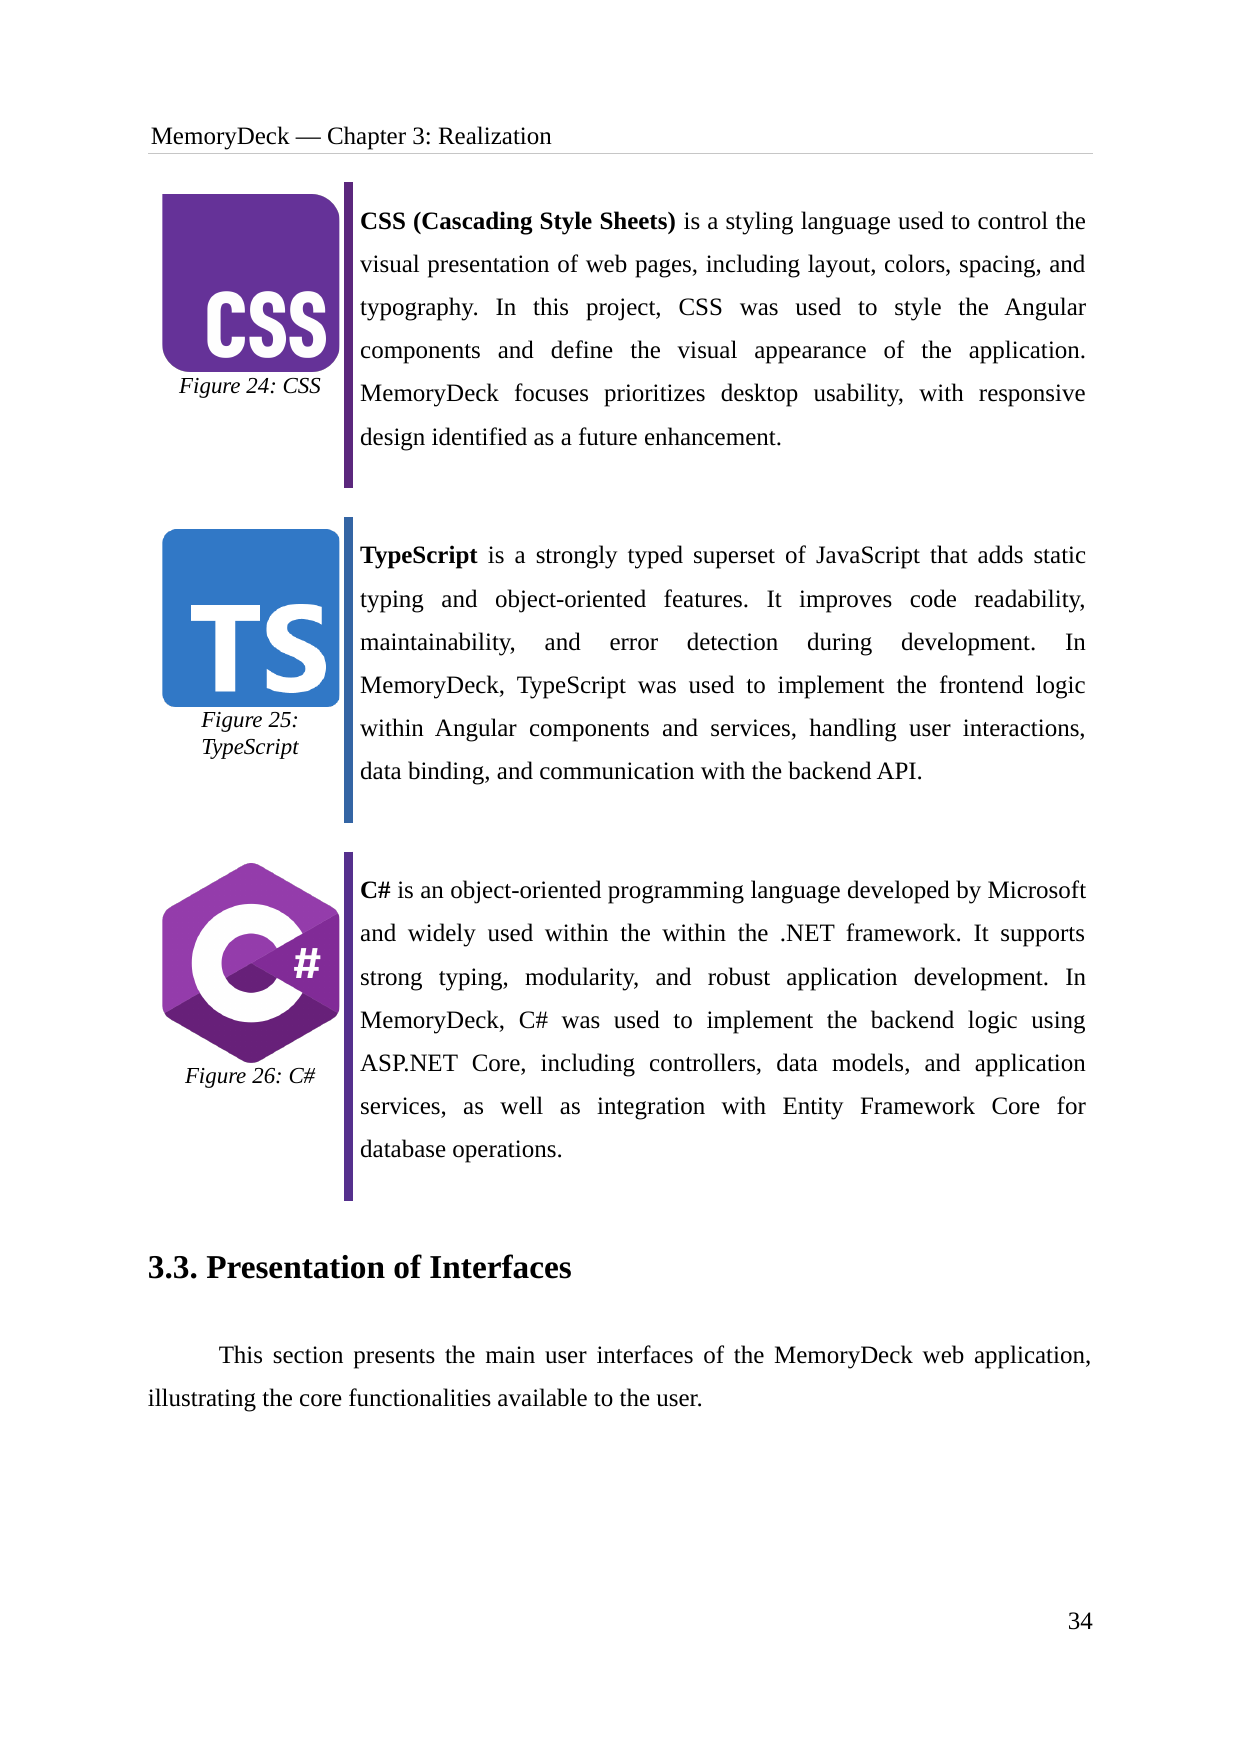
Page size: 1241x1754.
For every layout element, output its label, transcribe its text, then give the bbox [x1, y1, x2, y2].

table_header TypeScript is a strongly typed superset of JavaScript that adds static typing and object-oriented features. It improves code readability, maintainability, and error detection during development. In MemoryDeck, TypeScript was used to implement the frontend logic within Angular components and services, handling user interactions, data binding, and communication with the backend API. [353, 517, 1093, 823]
table_header [148, 852, 344, 1201]
table_header [148, 517, 344, 823]
subtitle 3.3. Presentation of Interfaces [148, 1247, 1093, 1286]
table_header CSS (Cascading Style Sheets) is a styling language used to control the visual presentation of web pages, including layout, colors, spacing, and typography. In this project, CSS was used to style the Angular components and define the visual appearance of the application. MemoryDeck focuses prioritizes desktop usability, with responsive design identified as a future enhancement. [353, 182, 1093, 488]
table_header [148, 182, 344, 488]
picture [162, 194, 340, 372]
picture [162, 863, 340, 1063]
picture [162, 529, 340, 707]
table_header C# is an object-oriented programming language developed by Microsoft and widely used within the within the .NET framework. It supports strong typing, modularity, and robust application development. In MemoryDeck, C# was used to implement the backend logic using ASP.NET Core, including controllers, data models, and application services, as well as integration with Entity Framework Core for database operations. [353, 852, 1093, 1201]
text This section presents the main user interfaces of the MemoryDeck web application, illustrating the core functionalities available to the user. [148, 1340, 1093, 1412]
